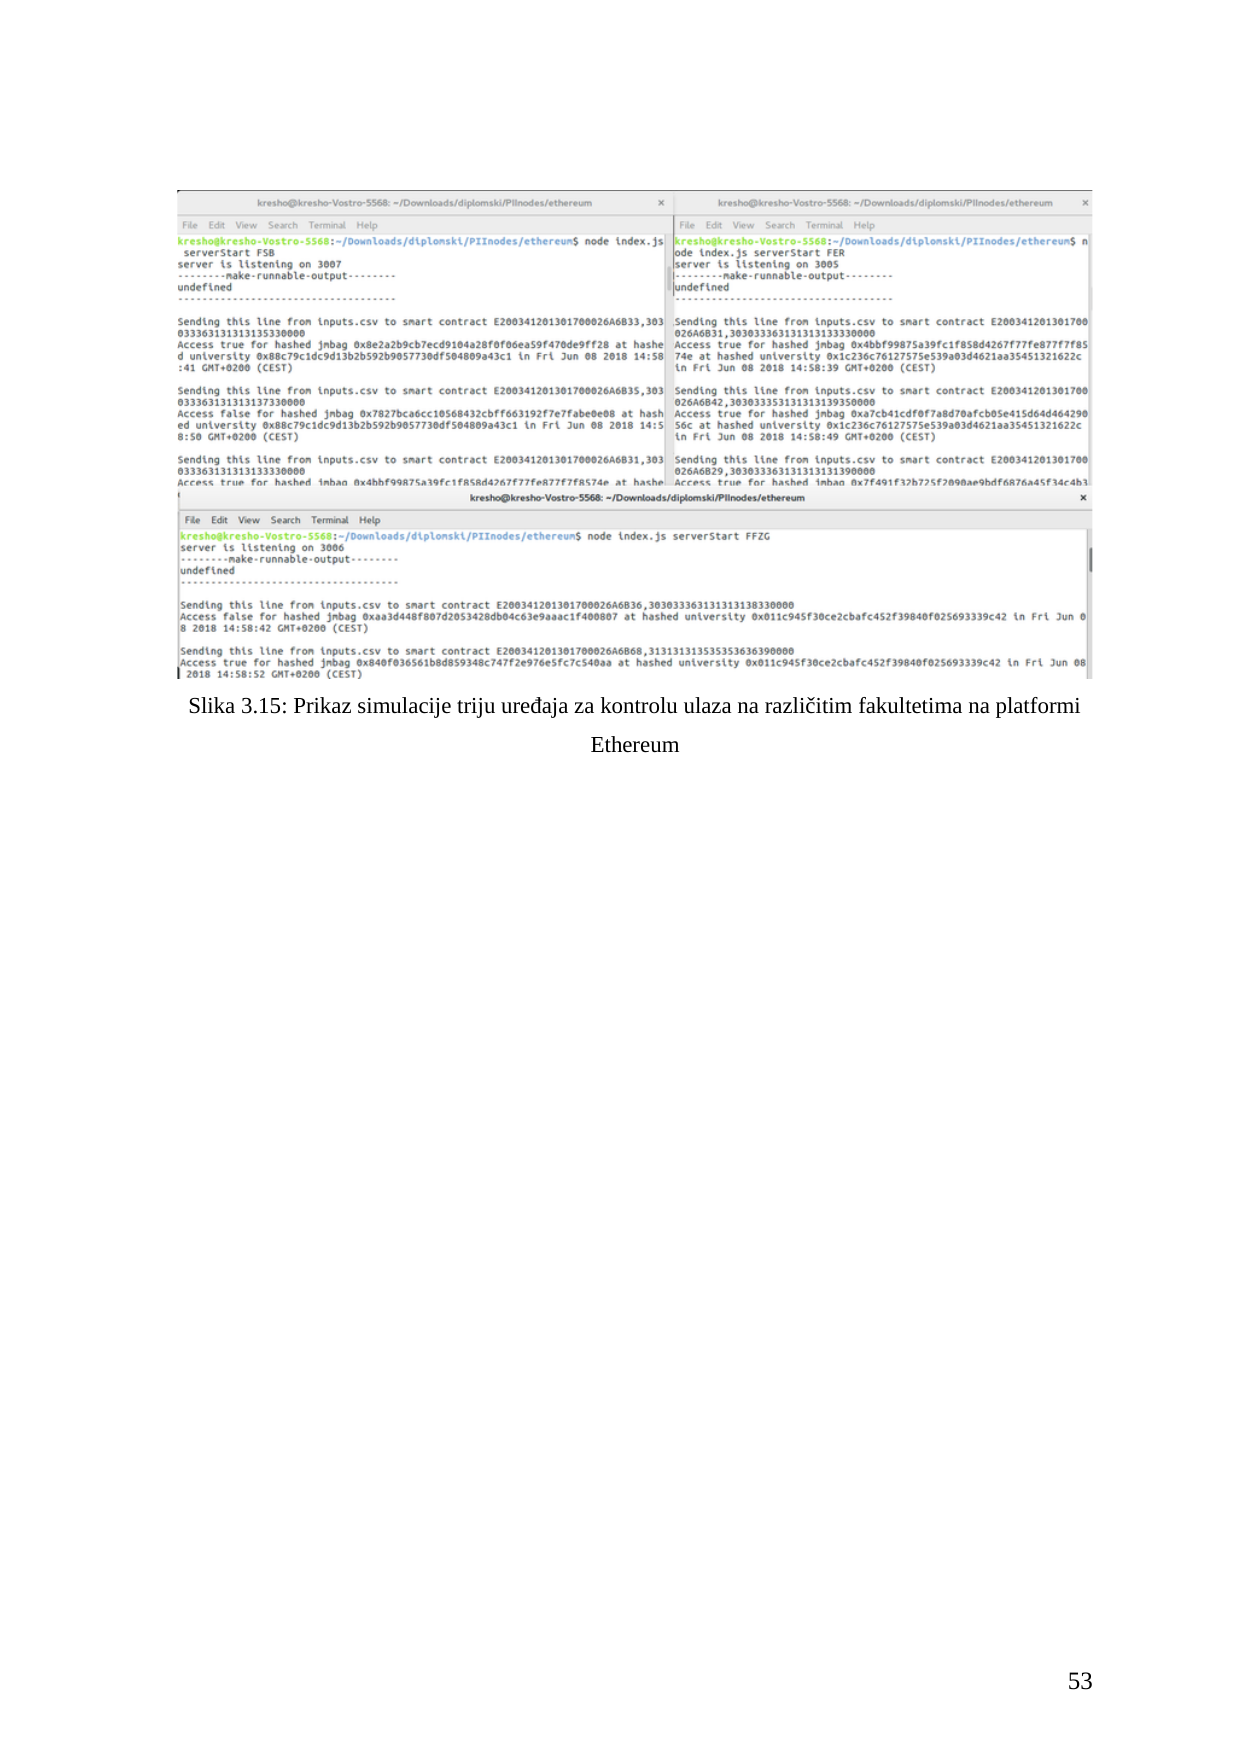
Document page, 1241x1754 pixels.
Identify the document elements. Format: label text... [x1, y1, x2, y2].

text [177, 160, 1092, 190]
picture [177, 190, 1093, 679]
text Slika 3.15: Prikaz simulacije triju uređaja za kontrolu ulaza na različitim fakultetima na platformi Ethereum [177, 679, 1092, 757]
